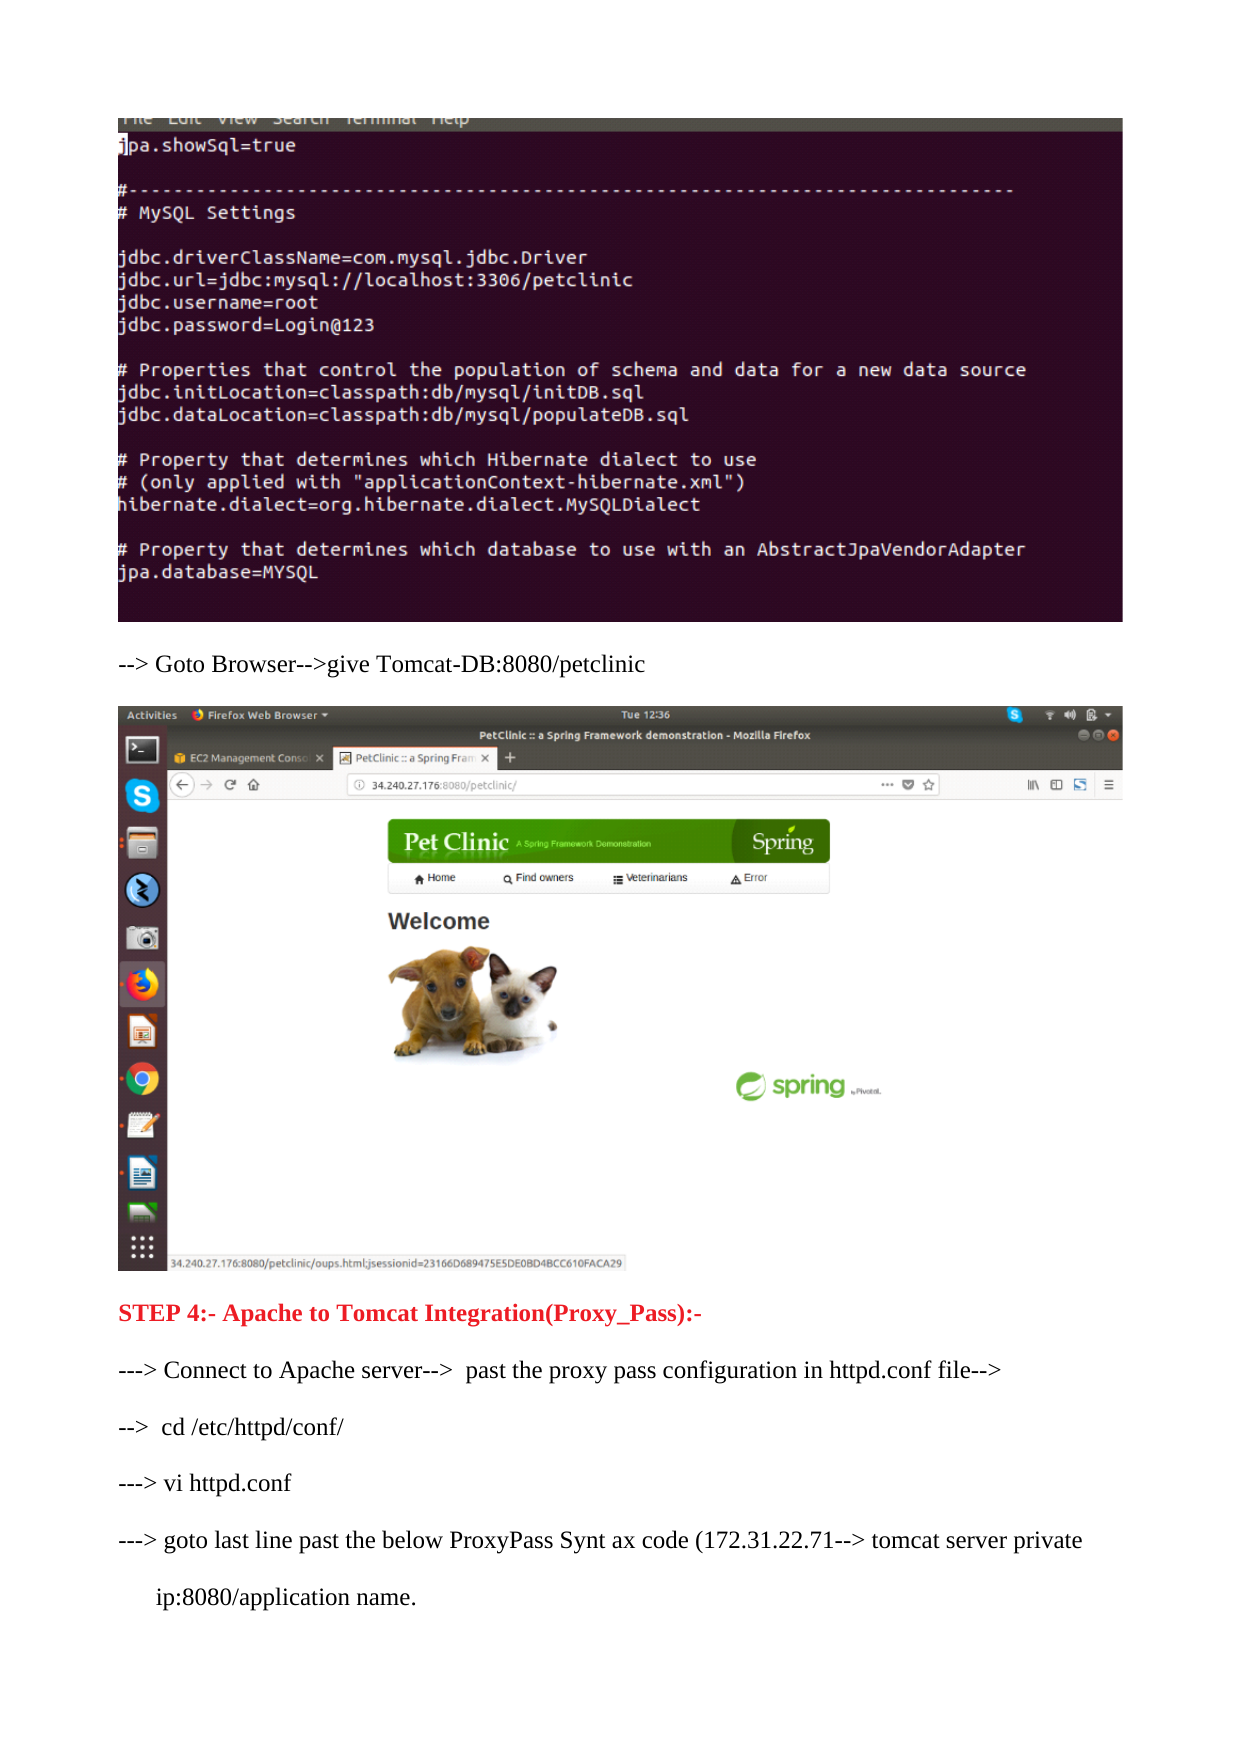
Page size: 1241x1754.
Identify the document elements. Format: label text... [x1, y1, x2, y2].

text ip:8080/application name. [118, 1582, 1122, 1611]
text ---> goto last line past the below ProxyPass Synt ax code (172.31.22.71--> tomcat server private [118, 1525, 1122, 1554]
text STEP 4:- Apache to Tomcat Integration(Proxy_Pass):- [118, 1298, 1122, 1327]
text ---> vi httpd.conf [118, 1468, 1122, 1497]
text --> Goto Browser-->give Tomcat-DB:8080/petclinic [118, 649, 1122, 678]
text ---> Connect to Apache server--> past the proxy pass configuration in httpd.conf file--> [118, 1355, 1122, 1384]
text --> cd /etc/httpd/conf/ [118, 1412, 1122, 1440]
